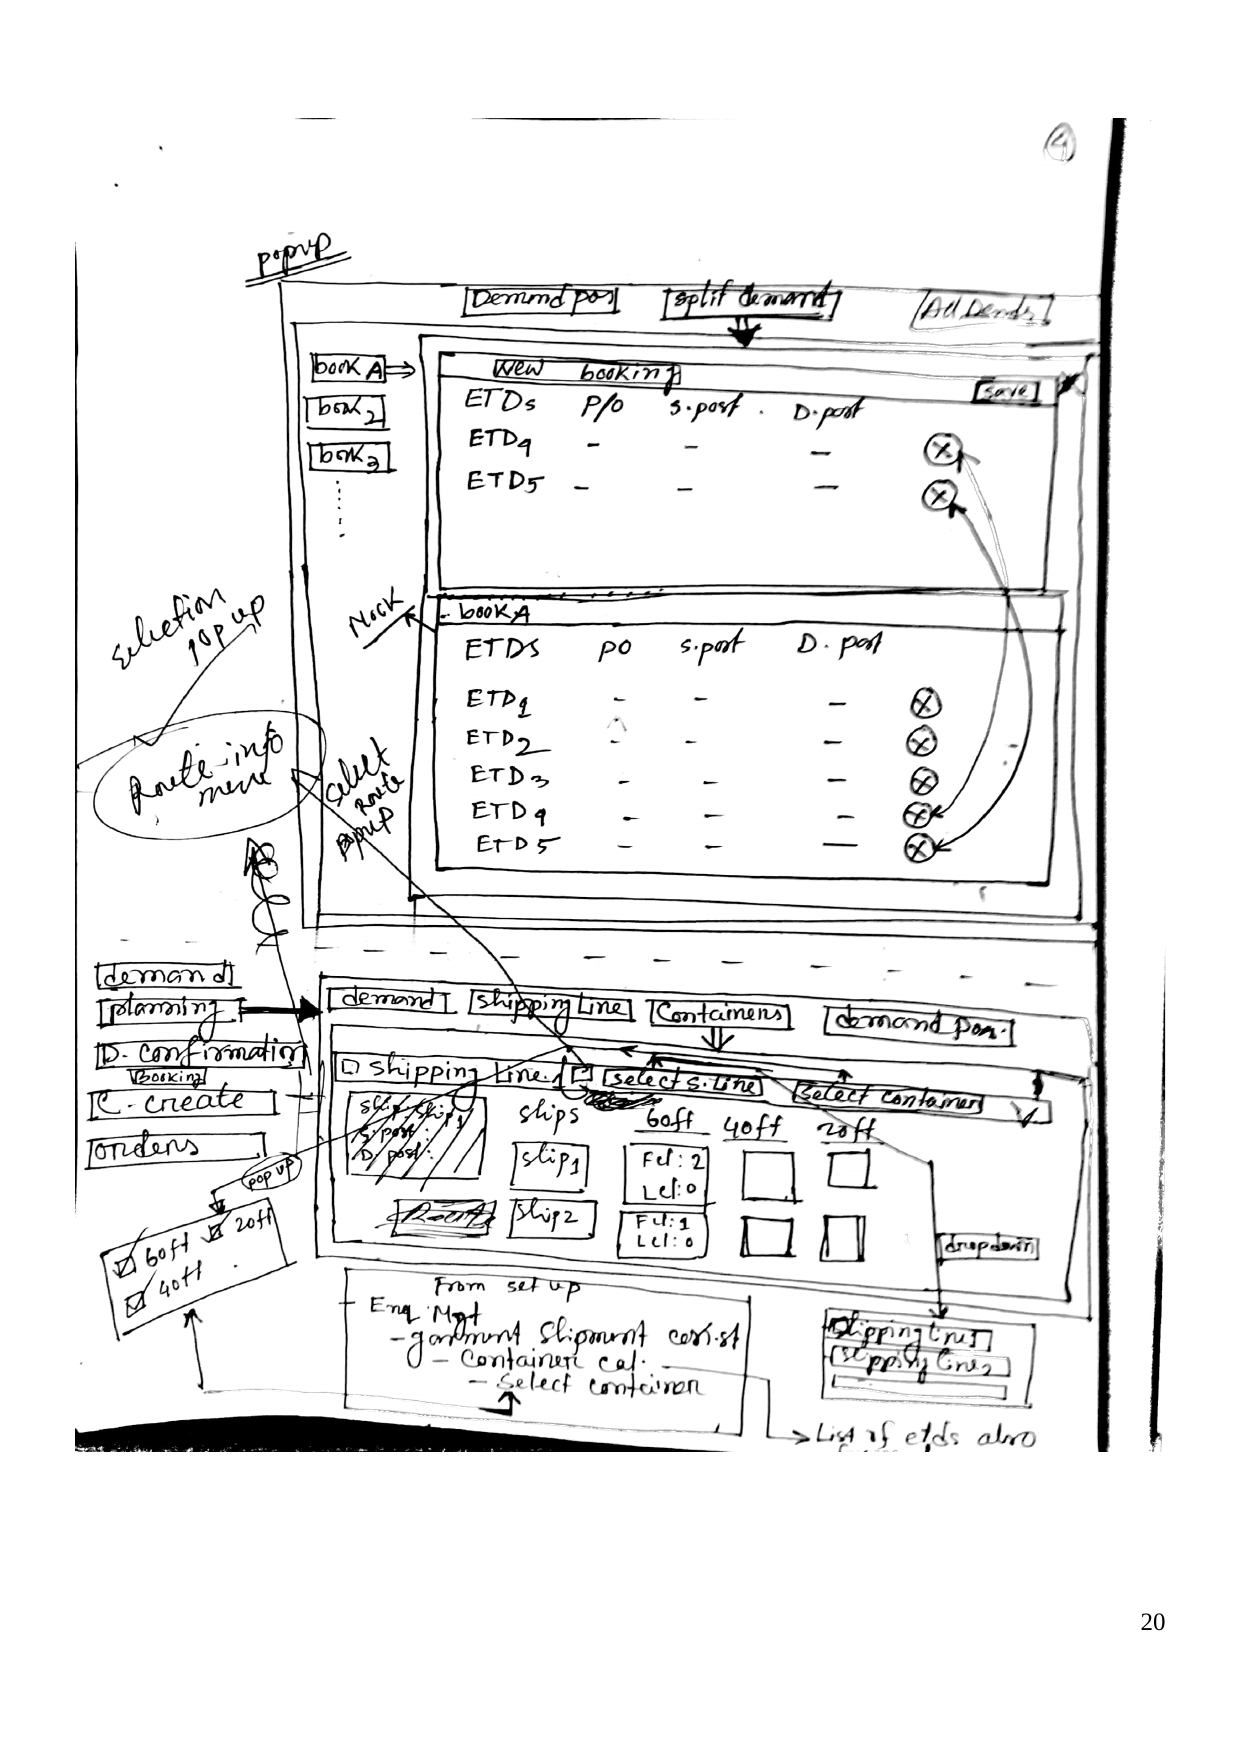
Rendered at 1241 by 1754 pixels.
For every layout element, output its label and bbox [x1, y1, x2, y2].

picture [75, 118, 1166, 1452]
